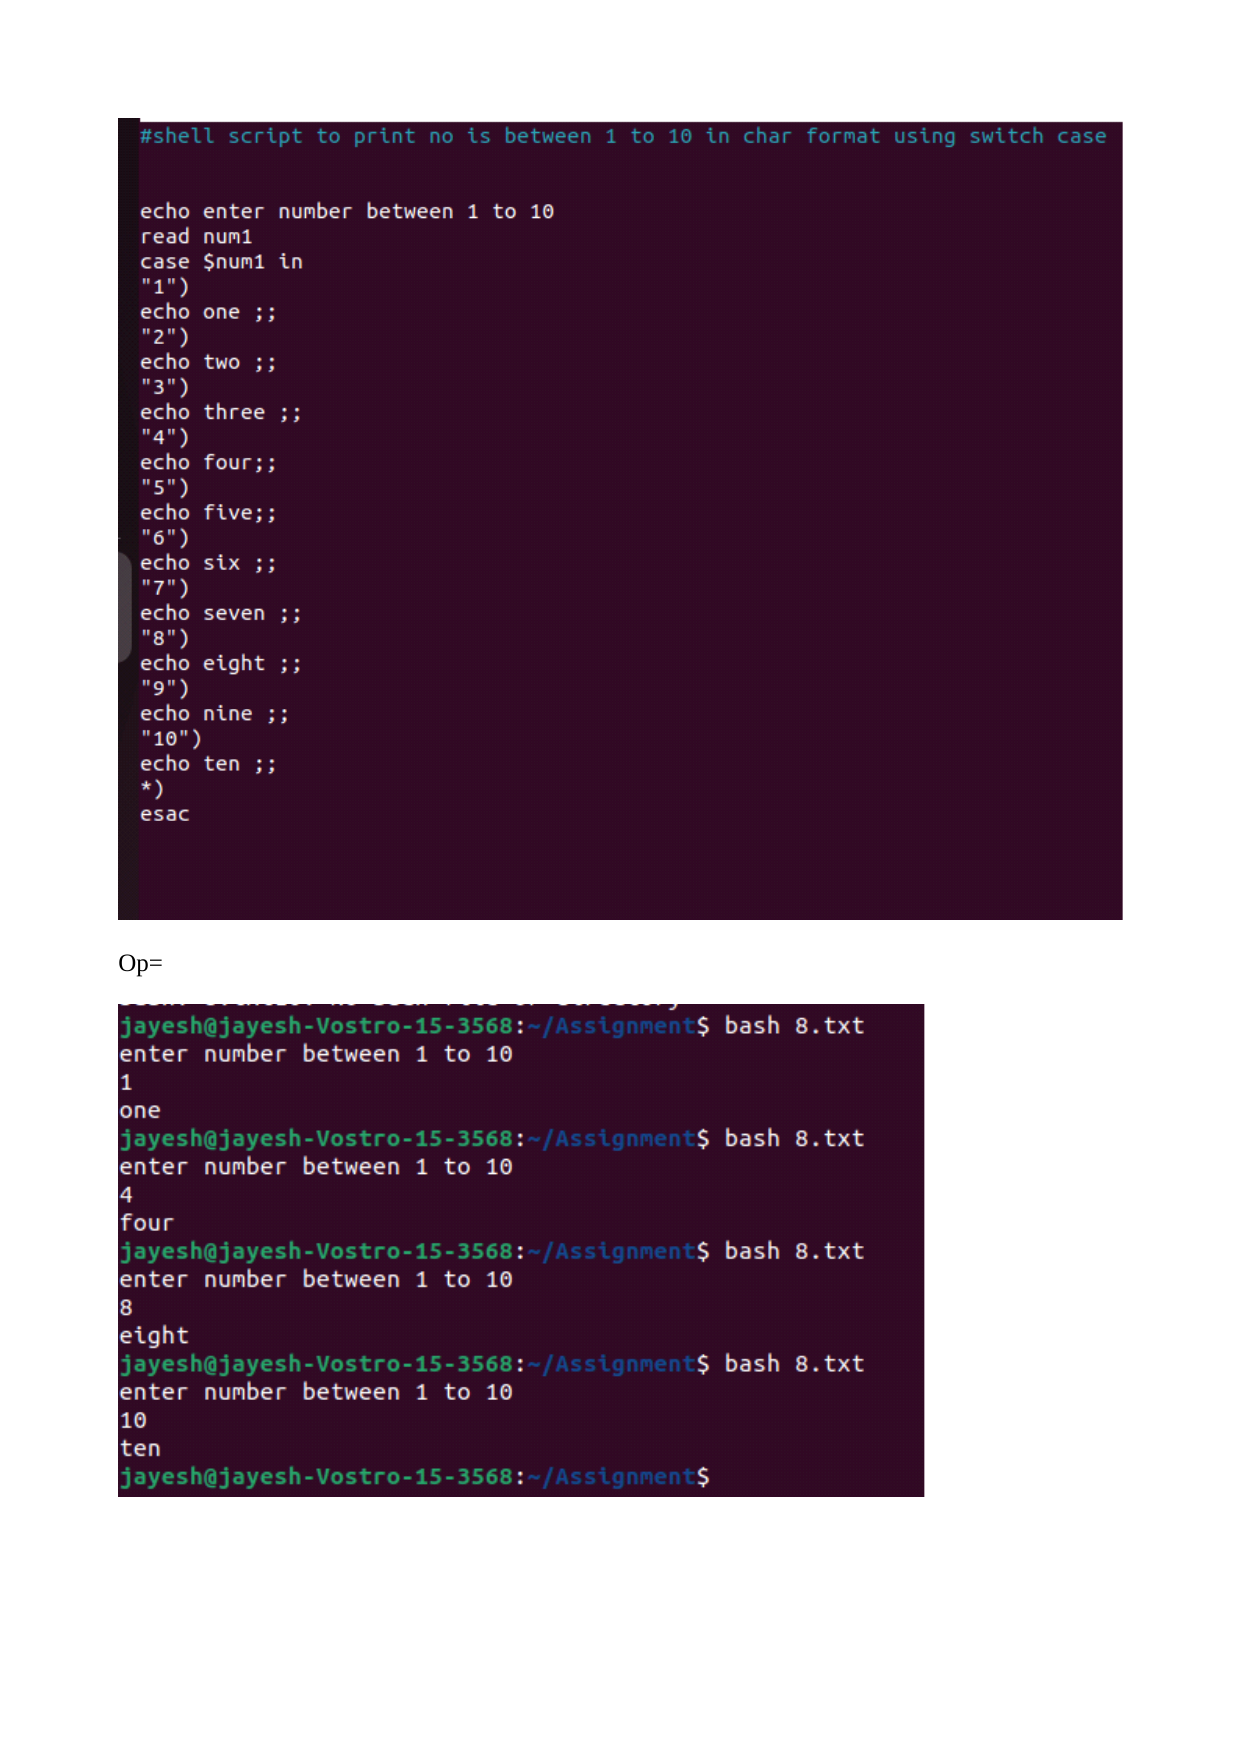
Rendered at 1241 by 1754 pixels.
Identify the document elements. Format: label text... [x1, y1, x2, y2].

text Op= [118, 948, 1122, 976]
